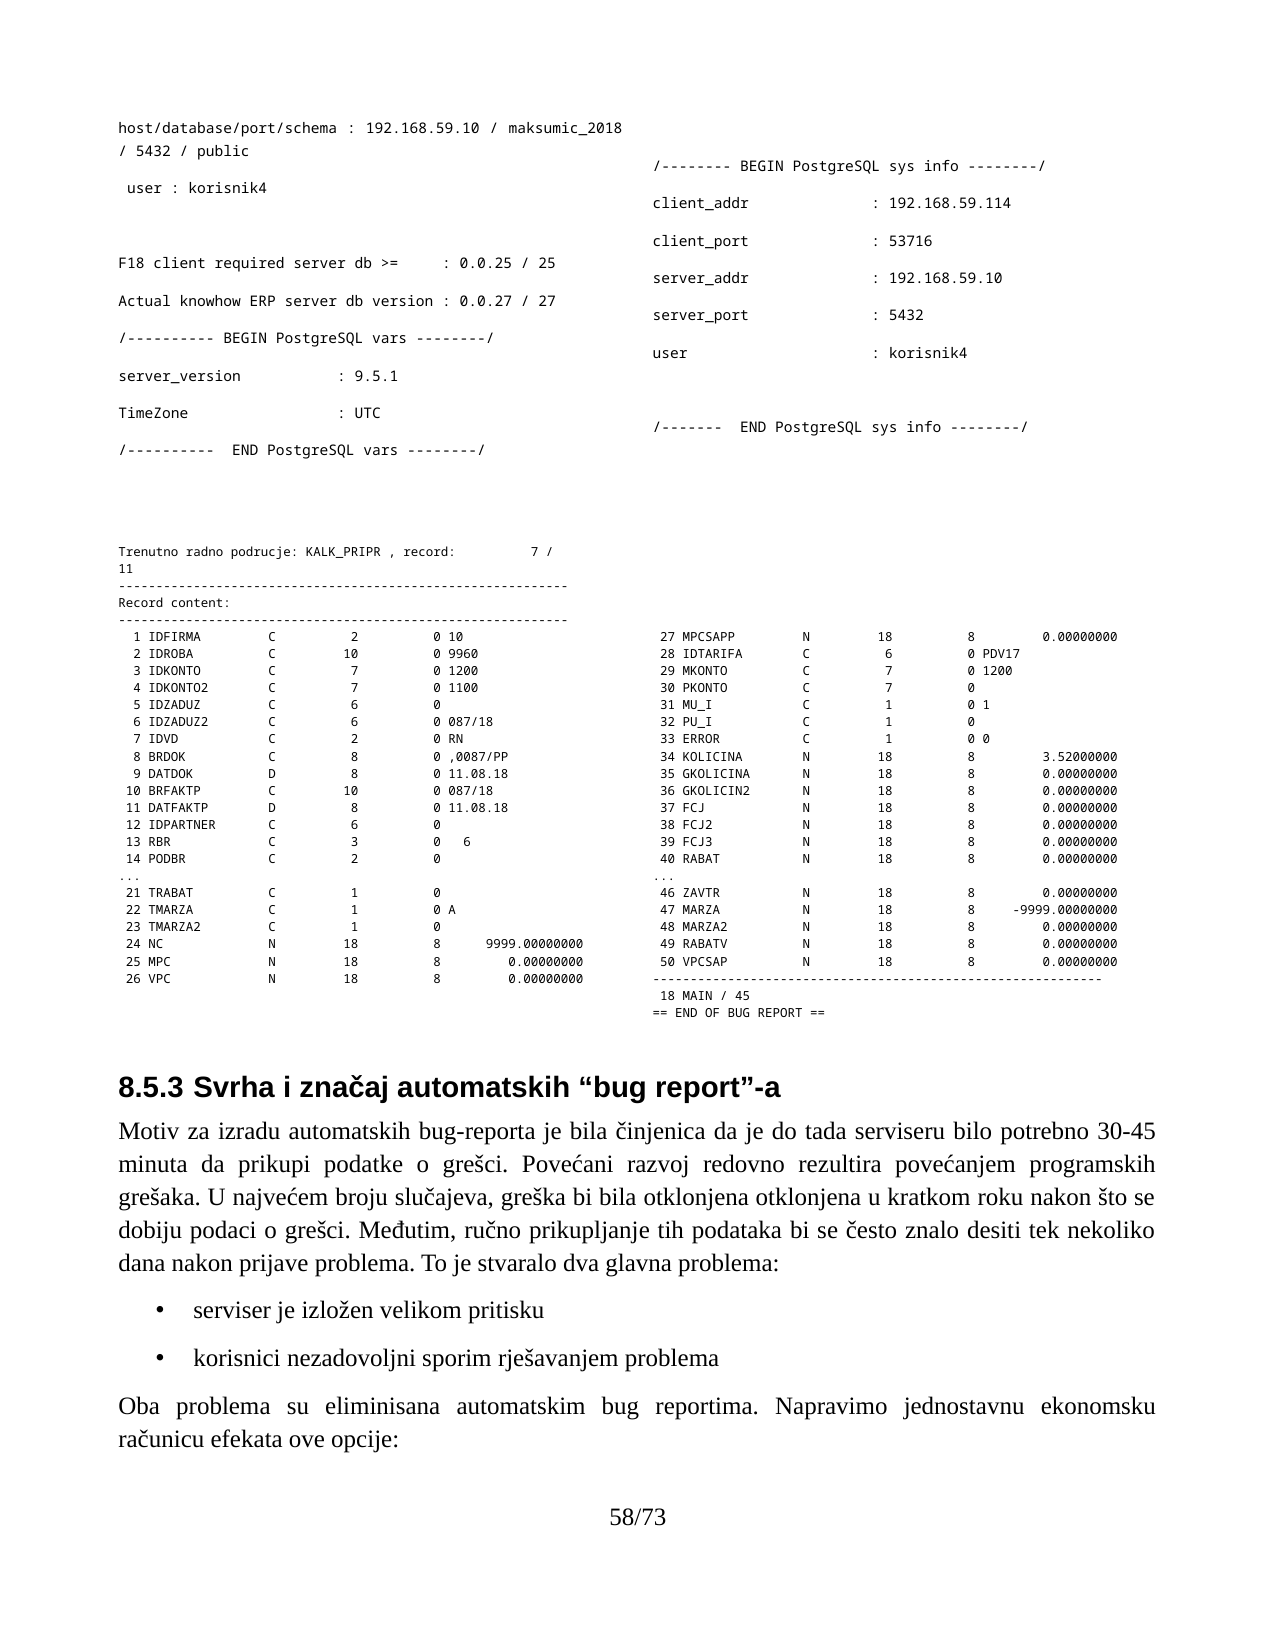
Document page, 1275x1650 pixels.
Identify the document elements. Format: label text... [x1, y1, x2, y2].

text 27 MPCSAPP N 18 8 0.00000000 [652, 628, 1157, 645]
subtitle Svrha i značaj automatskih “bug report”-a [118, 1069, 1157, 1103]
text 7 IDVD C 2 0 RN [118, 731, 622, 748]
text 26 VPC N 18 8 0.00000000 [118, 970, 622, 987]
text 30 PKONTO C 7 0 [652, 679, 1157, 696]
text 4 IDKONTO2 C 7 0 1100 [118, 679, 622, 696]
text 10 BRFAKTP C 10 0 087/18 [118, 782, 622, 799]
text ------------------------------------------------------------ [118, 577, 622, 594]
text 23 TMARZA2 C 1 0 [118, 918, 622, 936]
text 46 ZAVTR N 18 8 0.00000000 [652, 884, 1157, 901]
text 49 RABATV N 18 8 0.00000000 [652, 936, 1157, 953]
text 34 KOLICINA N 18 8 3.52000000 [652, 748, 1157, 765]
text 14 PODBR C 2 0 [118, 850, 622, 867]
text 9 DATDOK D 8 0 11.08.18 [118, 765, 622, 782]
list serviser je izložen velikom pritisku [156, 1296, 1157, 1324]
text 48 MARZA2 N 18 8 0.00000000 [652, 918, 1157, 936]
text 21 TRABAT C 1 0 [118, 884, 622, 901]
text 29 MKONTO C 7 0 1200 [652, 662, 1157, 679]
text 33 ERROR C 1 0 0 [652, 731, 1157, 748]
text ... [118, 867, 622, 884]
text user : korisnik4 [652, 342, 1157, 362]
text /------- END PostgreSQL sys info --------/ [652, 417, 1157, 437]
text Actual knowhow ERP server db version : 0.0.27 / 27 [118, 291, 622, 310]
text server_port : 5432 [652, 305, 1157, 325]
text 8 BRDOK C 8 0 ,0087/PP [118, 748, 622, 765]
text /---------- END PostgreSQL vars --------/ [118, 440, 622, 460]
text 50 VPCSAP N 18 8 0.00000000 [652, 953, 1157, 970]
text 38 FCJ2 N 18 8 0.00000000 [652, 816, 1157, 833]
text Trenutno radno podrucje: KALK_PRIPR , record: 7 / 11 [118, 543, 622, 577]
text server_addr : 192.168.59.10 [652, 268, 1157, 288]
text 32 PU_I C 1 0 [652, 713, 1157, 731]
text Record content: [118, 594, 622, 611]
text TimeZone : UTC [118, 403, 622, 423]
text /---------- BEGIN PostgreSQL vars --------/ [118, 328, 622, 348]
text ------------------------------------------------------------ [118, 611, 622, 628]
text 2 IDROBA C 10 0 9960 [118, 645, 622, 662]
text 37 FCJ N 18 8 0.00000000 [652, 799, 1157, 816]
text client_port : 53716 [652, 230, 1157, 250]
text 36 GKOLICIN2 N 18 8 0.00000000 [652, 782, 1157, 799]
text 47 MARZA N 18 8 -9999.00000000 [652, 901, 1157, 918]
text 25 MPC N 18 8 0.00000000 [118, 953, 622, 970]
text server_version : 9.5.1 [118, 365, 622, 385]
text ... [652, 867, 1157, 884]
text 31 MU_I C 1 0 1 [652, 696, 1157, 713]
text /-------- BEGIN PostgreSQL sys info --------/ [652, 156, 1157, 175]
text 12 IDPARTNER C 6 0 [118, 816, 622, 833]
text == END OF BUG REPORT == [652, 1004, 1157, 1021]
text 13 RBR C 3 0 6 [118, 833, 622, 850]
text 40 RABAT N 18 8 0.00000000 [652, 850, 1157, 867]
text 22 TMARZA C 1 0 A [118, 901, 622, 918]
text 5 IDZADUZ C 6 0 [118, 696, 622, 713]
text 39 FCJ3 N 18 8 0.00000000 [652, 833, 1157, 850]
text 6 IDZADUZ2 C 6 0 087/18 [118, 713, 622, 731]
text 1 IDFIRMA C 2 0 10 [118, 628, 622, 645]
text Motiv za izradu automatskih bug-reporta je bila činjenica da je do tada serviseru bilo potrebno 30-45 minuta da prikupi podatke o grešci. Povećani razvoj redovno rezultira povećanjem programskih grešaka. U najvećem broju slučajeva, greška bi bila otklonjena otklonjena u kratkom roku nakon što se dobiju podaci o grešci. Međutim, ručno prikupljanje tih podataka bi se često znalo desiti tek nekoliko dana nakon prijave problema. To je stvaralo dva glavna problema: [118, 1116, 1157, 1277]
list korisnici nezadovoljni sporim rješavanjem problema [156, 1343, 1157, 1372]
text client_addr : 192.168.59.114 [652, 193, 1157, 213]
text user : korisnik4 [118, 178, 622, 198]
text 35 GKOLICINA N 18 8 0.00000000 [652, 765, 1157, 782]
text Oba problema su eliminisana automatskim bug reportima. Napravimo jednostavnu ekonomsku računicu efekata ove opcije: [118, 1391, 1157, 1452]
text ------------------------------------------------------------ [652, 970, 1157, 987]
text 18 MAIN / 45 [652, 987, 1157, 1004]
text 11 DATFAKTP D 8 0 11.08.18 [118, 799, 622, 816]
text 24 NC N 18 8 9999.00000000 [118, 936, 622, 953]
text 28 IDTARIFA C 6 0 PDV17 [652, 645, 1157, 662]
text F18 client required server db >= : 0.0.25 / 25 [118, 253, 622, 273]
text host/database/port/schema : 192.168.59.10 / maksumic_2018 / 5432 / public [118, 118, 622, 161]
text 3 IDKONTO C 7 0 1200 [118, 662, 622, 679]
